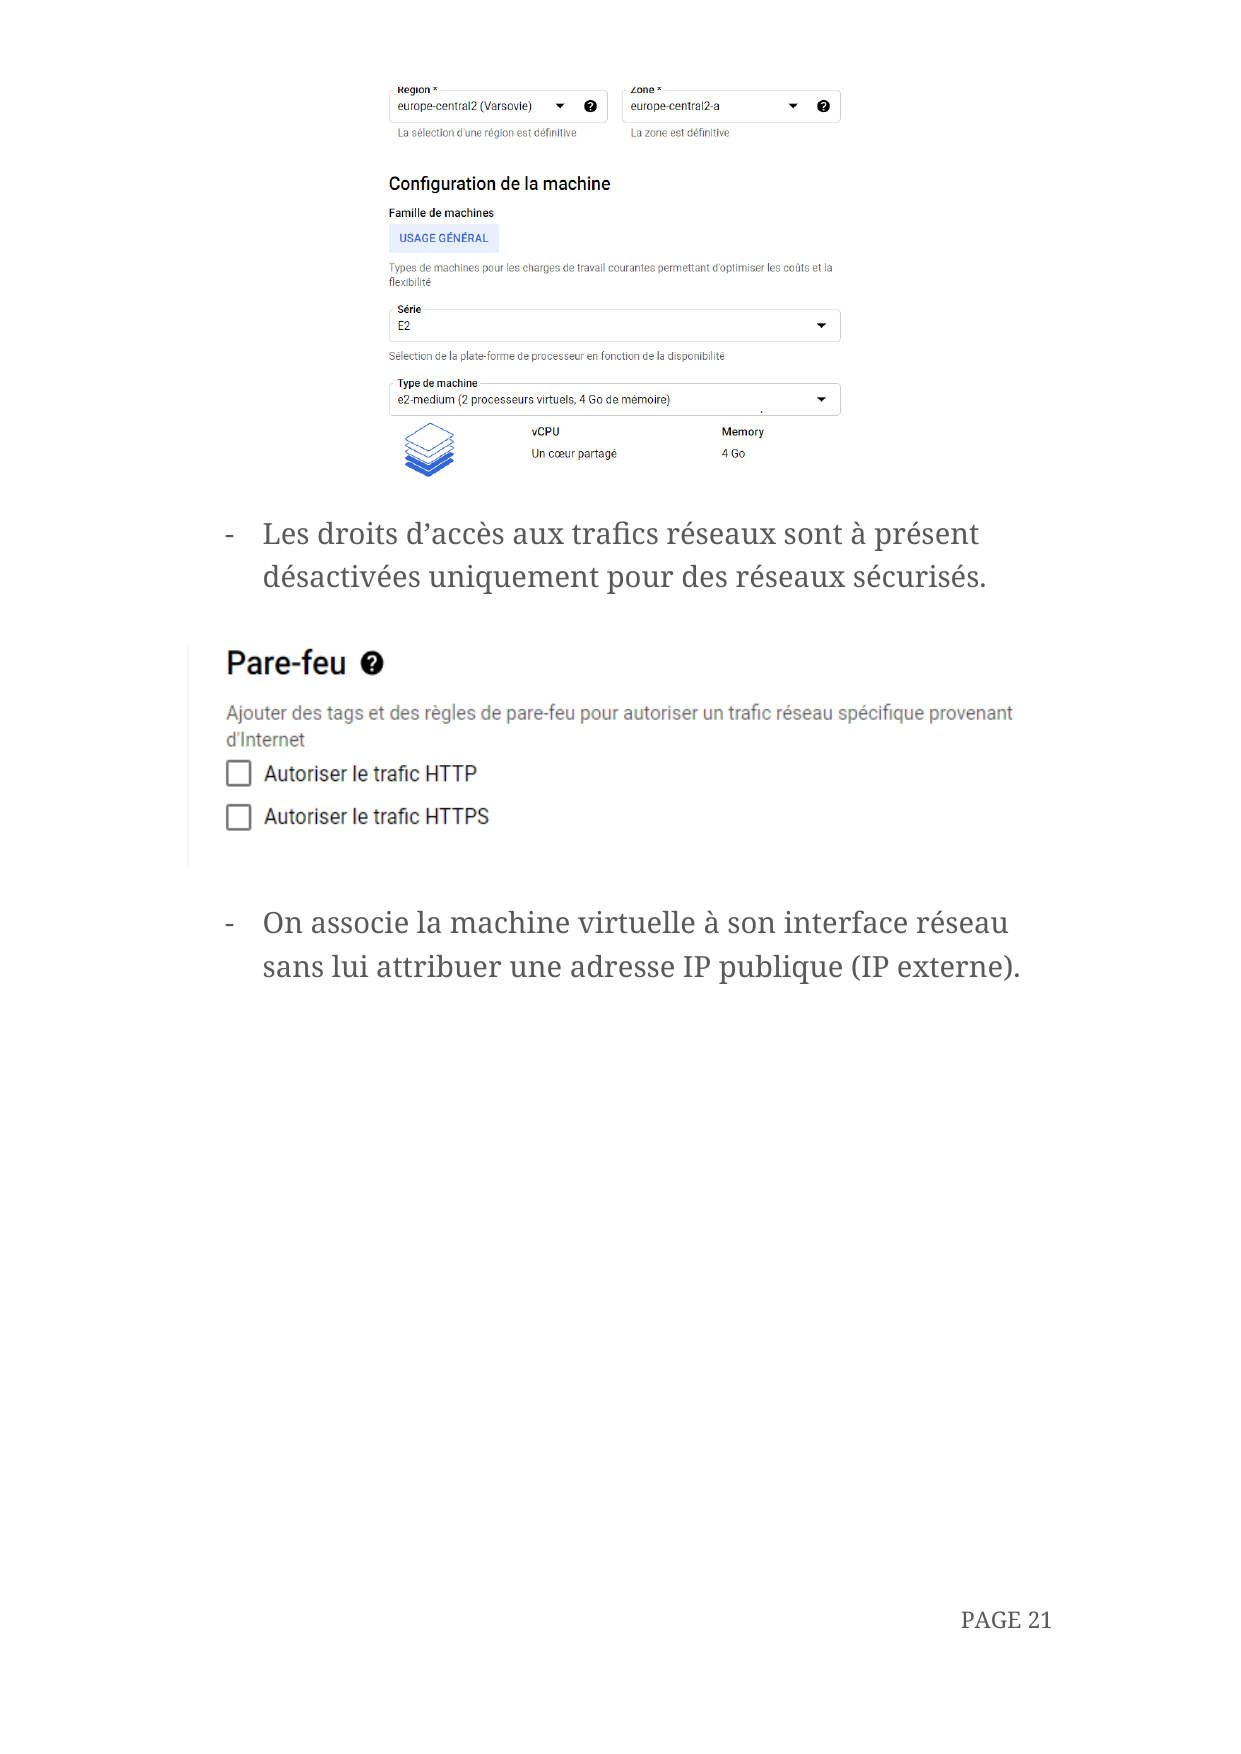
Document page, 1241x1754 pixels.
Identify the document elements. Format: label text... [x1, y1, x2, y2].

list Les droits d’accès aux trafics réseaux sont à présent désactivées uniquement pour des réseaux sécurisés. [225, 513, 1053, 596]
list On associe la machine virtuelle à son interface réseau sans lui attribuer une adresse IP publique (IP externe). [225, 903, 1053, 986]
